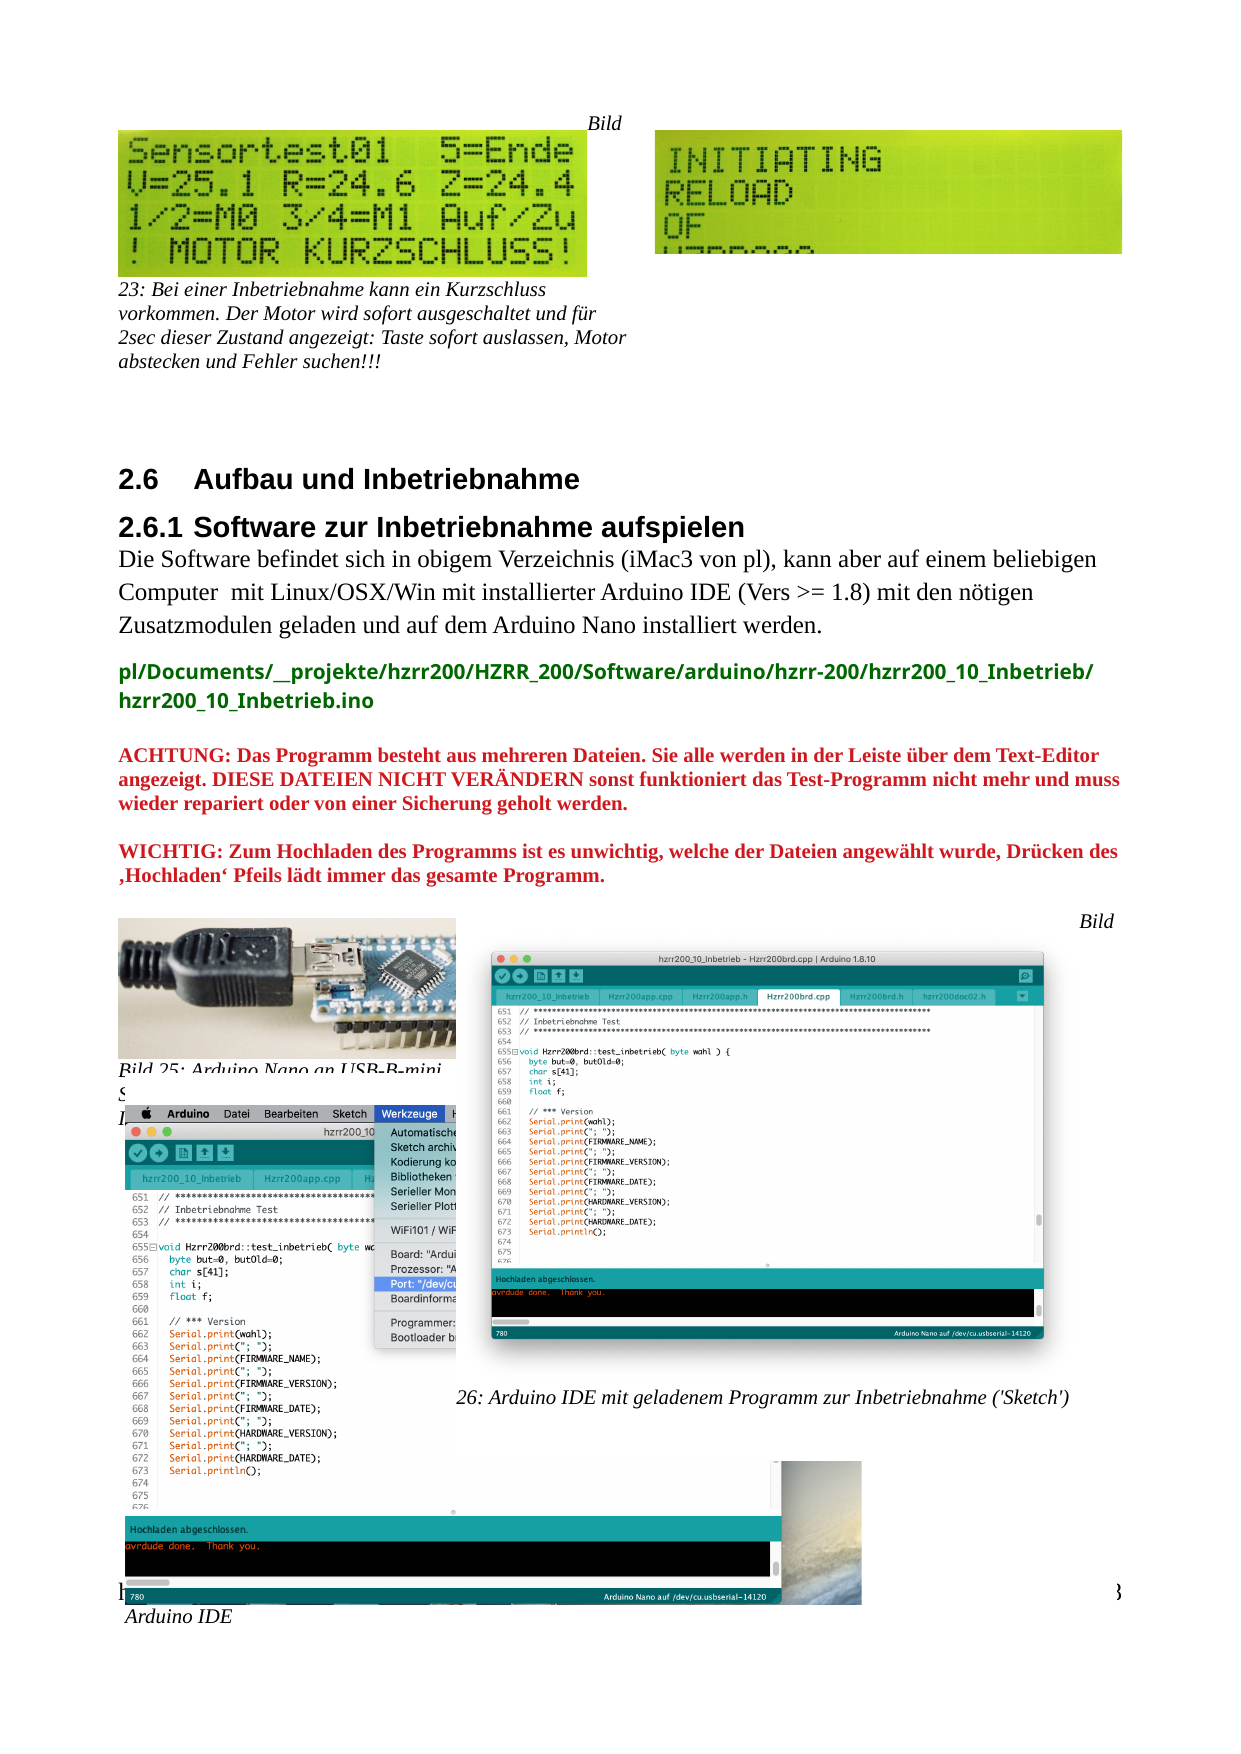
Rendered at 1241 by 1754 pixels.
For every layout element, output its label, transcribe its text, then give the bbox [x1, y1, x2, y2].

text Bild 25: Arduino Nano an USB-B-mini Stecker zum Programmieren der Inbetriebnahmesoftware [118, 1059, 456, 1076]
text Bild 24: Nach Drücken der Taste5 wird kurz dies angezeigt und das Testgerät startet neu. [655, 111, 1122, 130]
text Bild 27: Einstellungen an der Arduino IDE [125, 1086, 456, 1105]
subtitle Aufbau und Inbetriebnahme [118, 462, 1122, 496]
text Die Software befindet sich in obigem Verzeichnis (iMac3 von pl), kann aber auf einem beliebigen Computer mit Linux/OSX/Win mit installierter Arduino IDE (Vers >= 1.8) mit den nötigen Zusatzmodulen geladen und auf dem Arduino Nano installiert werden. [118, 544, 1122, 638]
text Bild 25: Arduino Nano an USB-B-mini Stecker zum Programmieren der Inbetriebnahmesoftware [118, 899, 456, 918]
text Bild 26: Arduino IDE mit geladenem Programm zur Inbetriebnahme ('Sketch') [456, 909, 1120, 1409]
text pl/Documents/__projekte/hzrr200/HZRR_200/Software/arduino/hzrr-200/hzrr200_10_Inbetrieb/hzrr200_10_Inbetrieb.ino [118, 657, 1122, 714]
text WICHTIG: Zum Hochladen des Programms ist es unwichtig, welche der Dateien angewählt wurde, Drücken des ‚Hochladen‘ Pfeils lädt immer das gesamte Programm. [118, 839, 1122, 887]
text Bild 27: Einstellungen an der Arduino IDE [125, 1461, 1117, 1628]
subtitle Software zur Inbetriebnahme aufspielen [118, 510, 1122, 544]
text ACHTUNG: Das Programm besteht aus mehreren Dateien. Sie alle werden in der Leiste über dem Text-Editor angezeigt. DIESE DATEIEN NICHT VERÄNDERN sonst funktioniert das Test-Programm nicht mehr und muss wieder repariert oder von einer Sicherung geholt werden. [118, 743, 1122, 815]
text Bild 23: Bei einer Inbetriebnahme kann ein Kurzschluss vorkommen. Der Motor wird sofort ausgeschaltet und für 2sec dieser Zustand angezeigt: Taste sofort auslassen, Motor abstecken und Fehler suchen!!! [118, 111, 635, 373]
